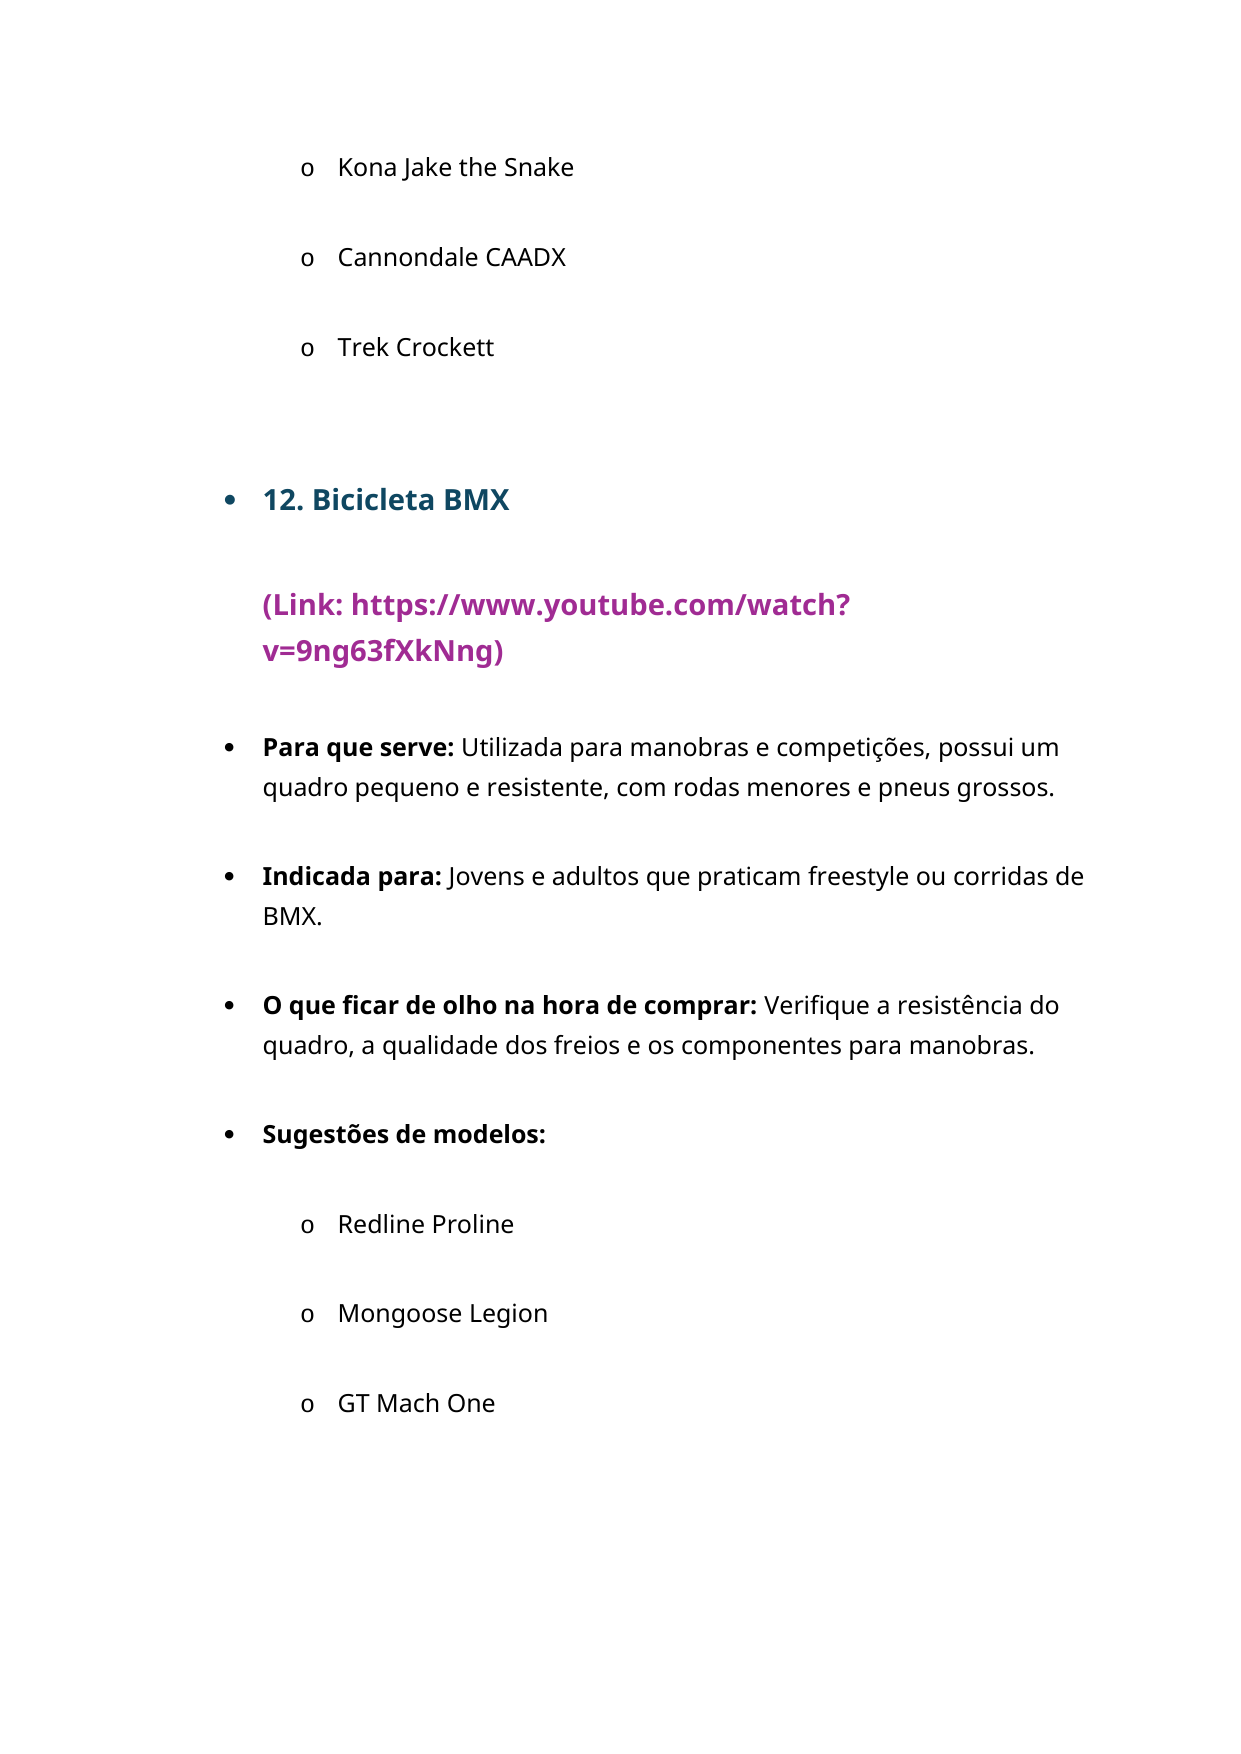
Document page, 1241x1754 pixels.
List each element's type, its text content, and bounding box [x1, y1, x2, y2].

list Sugestões de modelos: [225, 1117, 1090, 1151]
list Mongoose Legion [300, 1296, 1090, 1330]
list O que ficar de olho na hora de comprar: Verifique a resistência do quadro, a qualidade dos freios e os componentes para manobras. [225, 988, 1090, 1062]
list Cannondale CAADX [300, 240, 1090, 274]
list 12. Bicicleta BMX [225, 479, 1090, 519]
subtitle (Link: https://www.youtube.com/watch?v=9ng63fXkNng) [262, 584, 1090, 669]
list Trek Crockett [300, 329, 1090, 364]
list Indicada para: Jovens e adultos que praticam freestyle ou corridas de BMX. [225, 859, 1090, 933]
list Redline Proline [300, 1206, 1090, 1241]
list Kona Jake the Snake [300, 150, 1090, 184]
list GT Mach One [300, 1386, 1090, 1420]
list Para que serve: Utilizada para manobras e competições, possui um quadro pequeno e resistente, com rodas menores e pneus grossos. [225, 730, 1090, 804]
